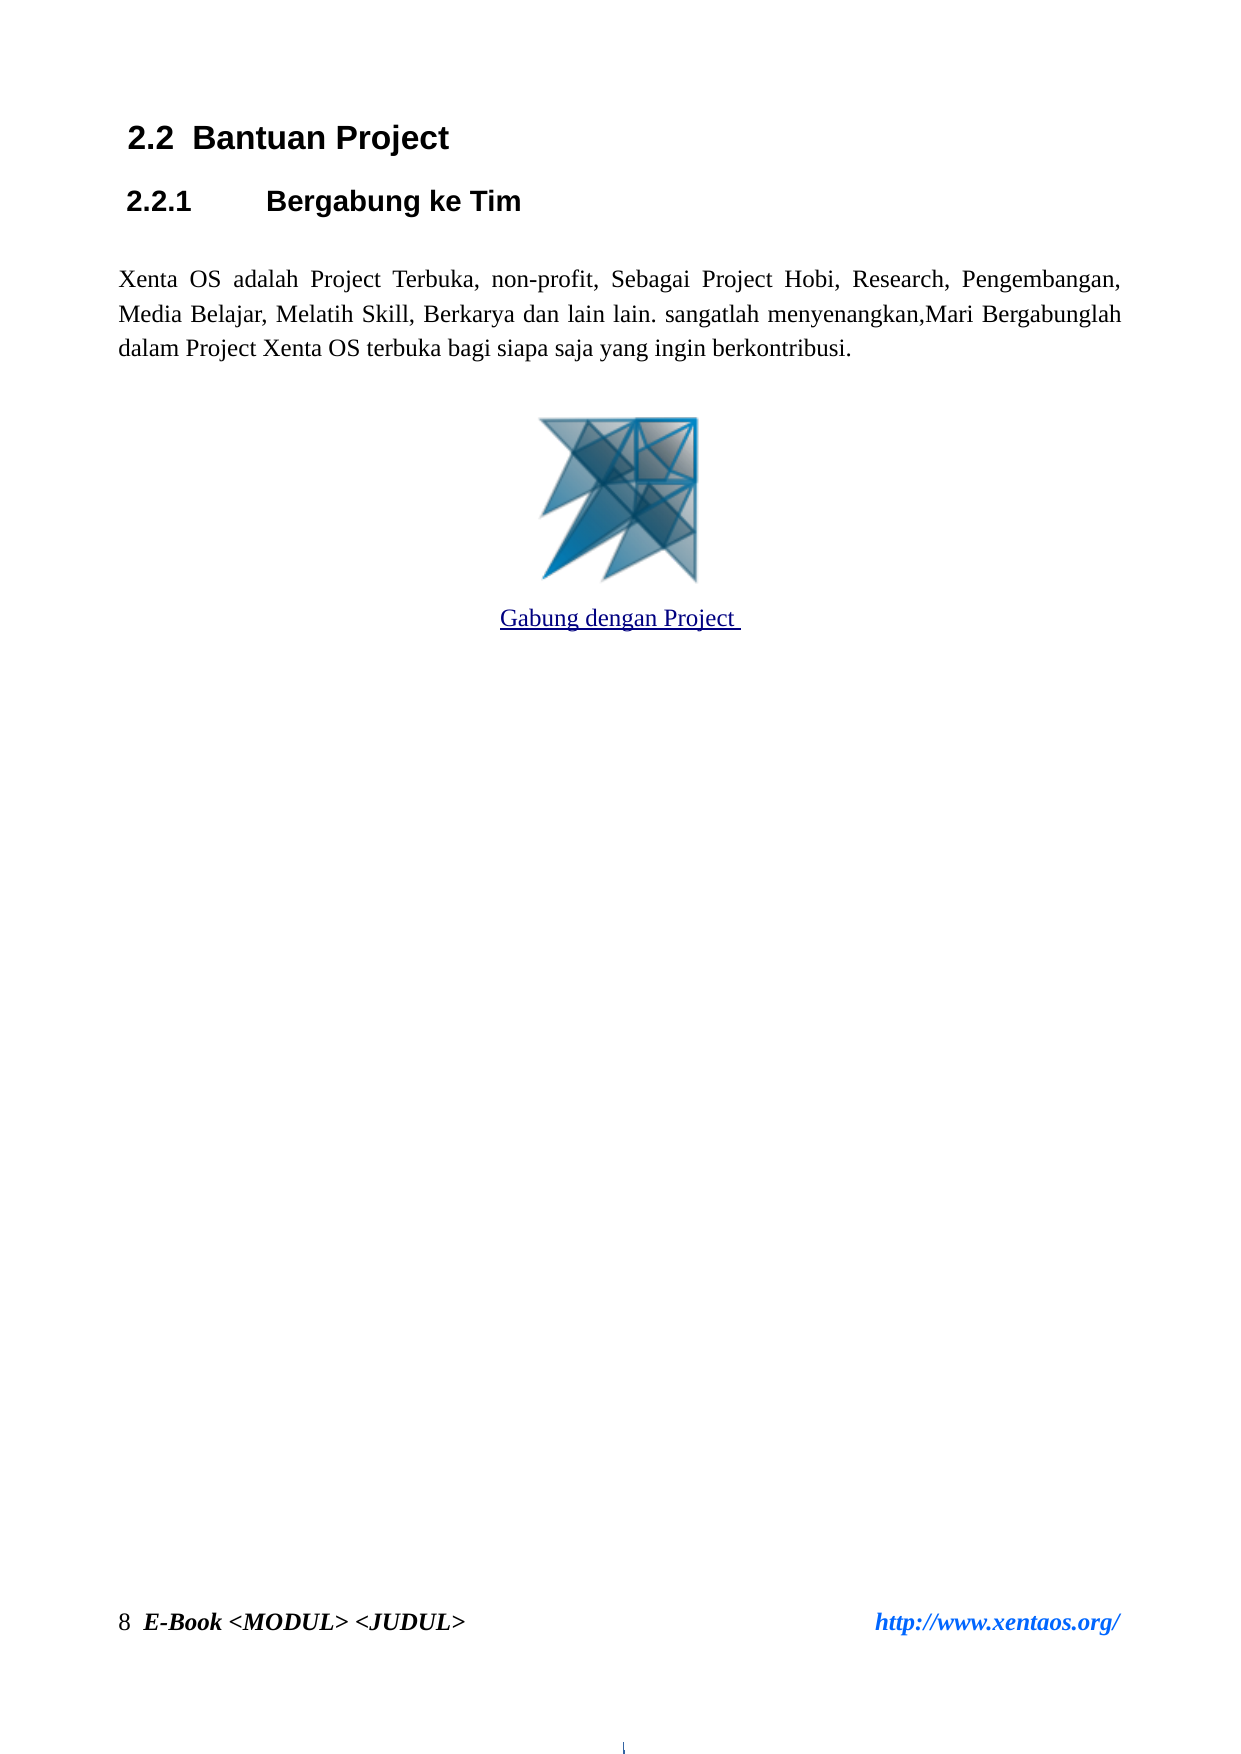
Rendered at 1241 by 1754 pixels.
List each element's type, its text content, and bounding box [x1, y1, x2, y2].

text Gabung dengan Project [118, 603, 1122, 632]
subtitle Bergabung ke Tim [118, 184, 1122, 218]
text Xenta OS adalah Project Terbuka, non-profit, Sebagai Project Hobi, Research, Pengembangan, Media Belajar, Melatih Skill, Berkarya dan lain lain. sangatlah menyenangkan,Mari Bergabunglah dalam Project Xenta OS terbuka bagi siapa saja yang ingin berkontribusi. [118, 264, 1122, 362]
picture [463, 402, 777, 598]
subtitle Bantuan Project [118, 118, 1122, 157]
